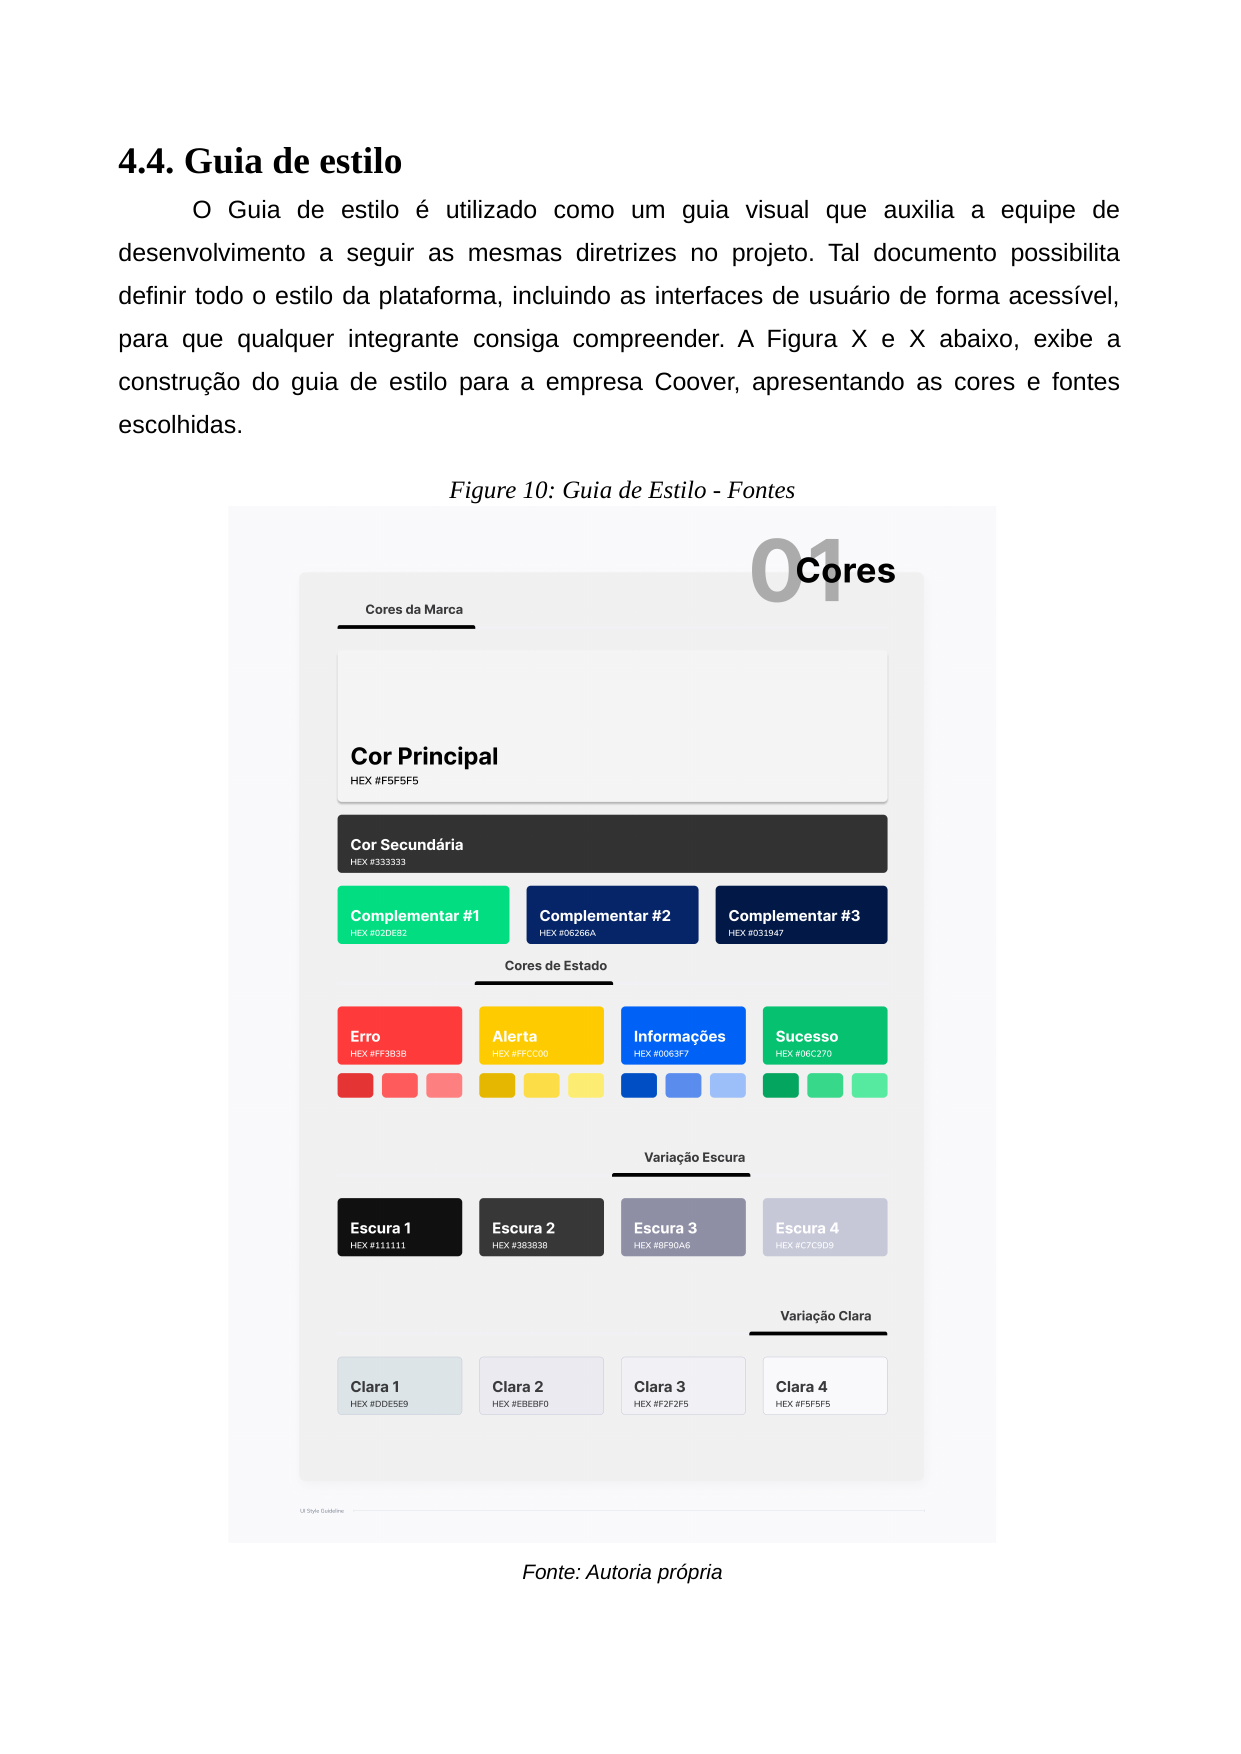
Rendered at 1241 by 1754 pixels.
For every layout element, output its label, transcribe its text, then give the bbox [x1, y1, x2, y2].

picture [228, 506, 997, 1543]
text Fonte: Autoria própria [118, 463, 1122, 1584]
text O Guia de estilo é utilizado como um guia visual que auxilia a equipe de desenvolvimento a seguir as mesmas diretrizes no projeto. Tal documento possibilita definir todo o estilo da plataforma, incluindo as interfaces de usuário de forma acessível, para que qualquer integrante consiga compreender. A Figura X e X abaixo, exibe a construção do guia de estilo para a empresa Coover, apresentando as cores e fontes escolhidas. [118, 194, 1122, 439]
subtitle 4.4. Guia de estilo [118, 139, 1122, 182]
text Figure 10: Guia de Estilo - Fontes [189, 475, 1058, 504]
